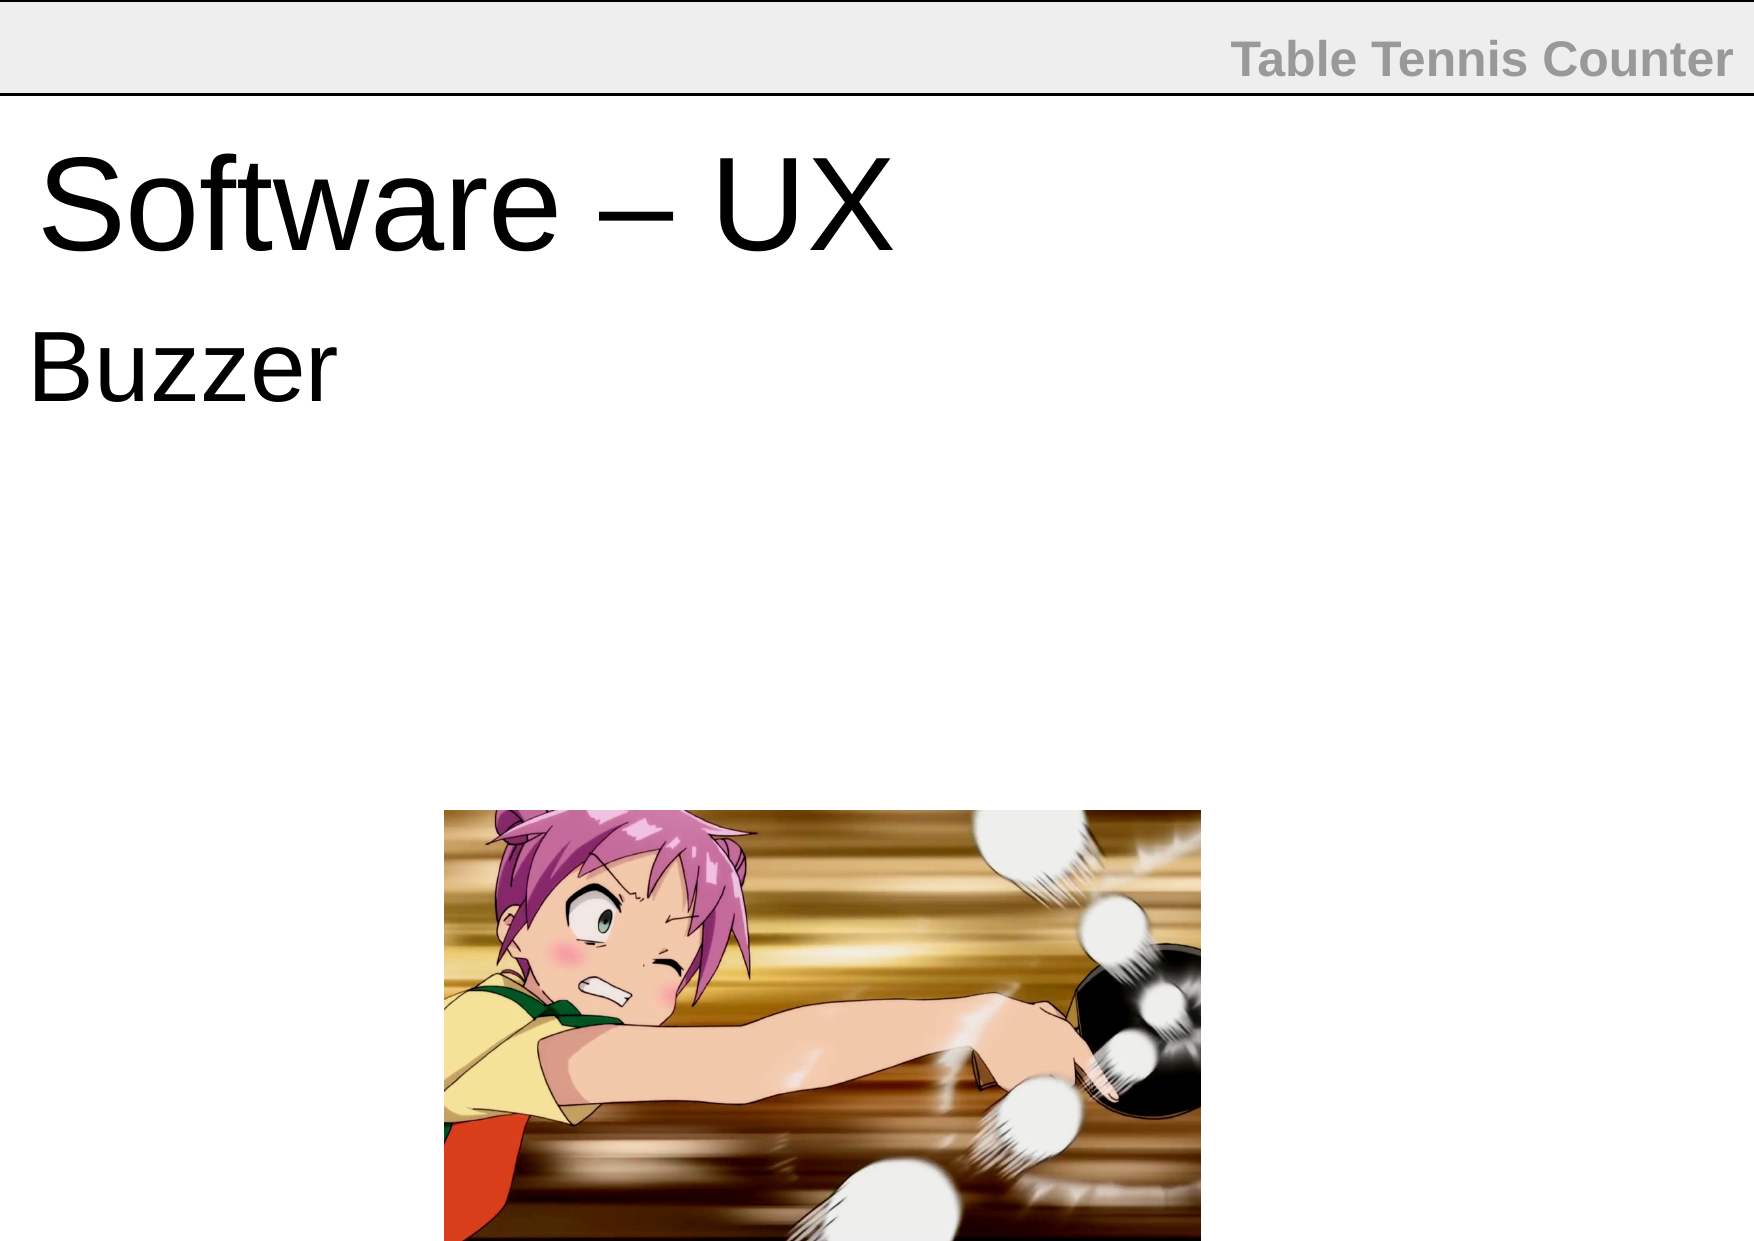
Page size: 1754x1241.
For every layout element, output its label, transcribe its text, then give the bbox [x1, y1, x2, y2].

picture [444, 810, 1201, 1241]
text Software – UX [0, 126, 1754, 279]
text Buzzer [0, 308, 1754, 423]
